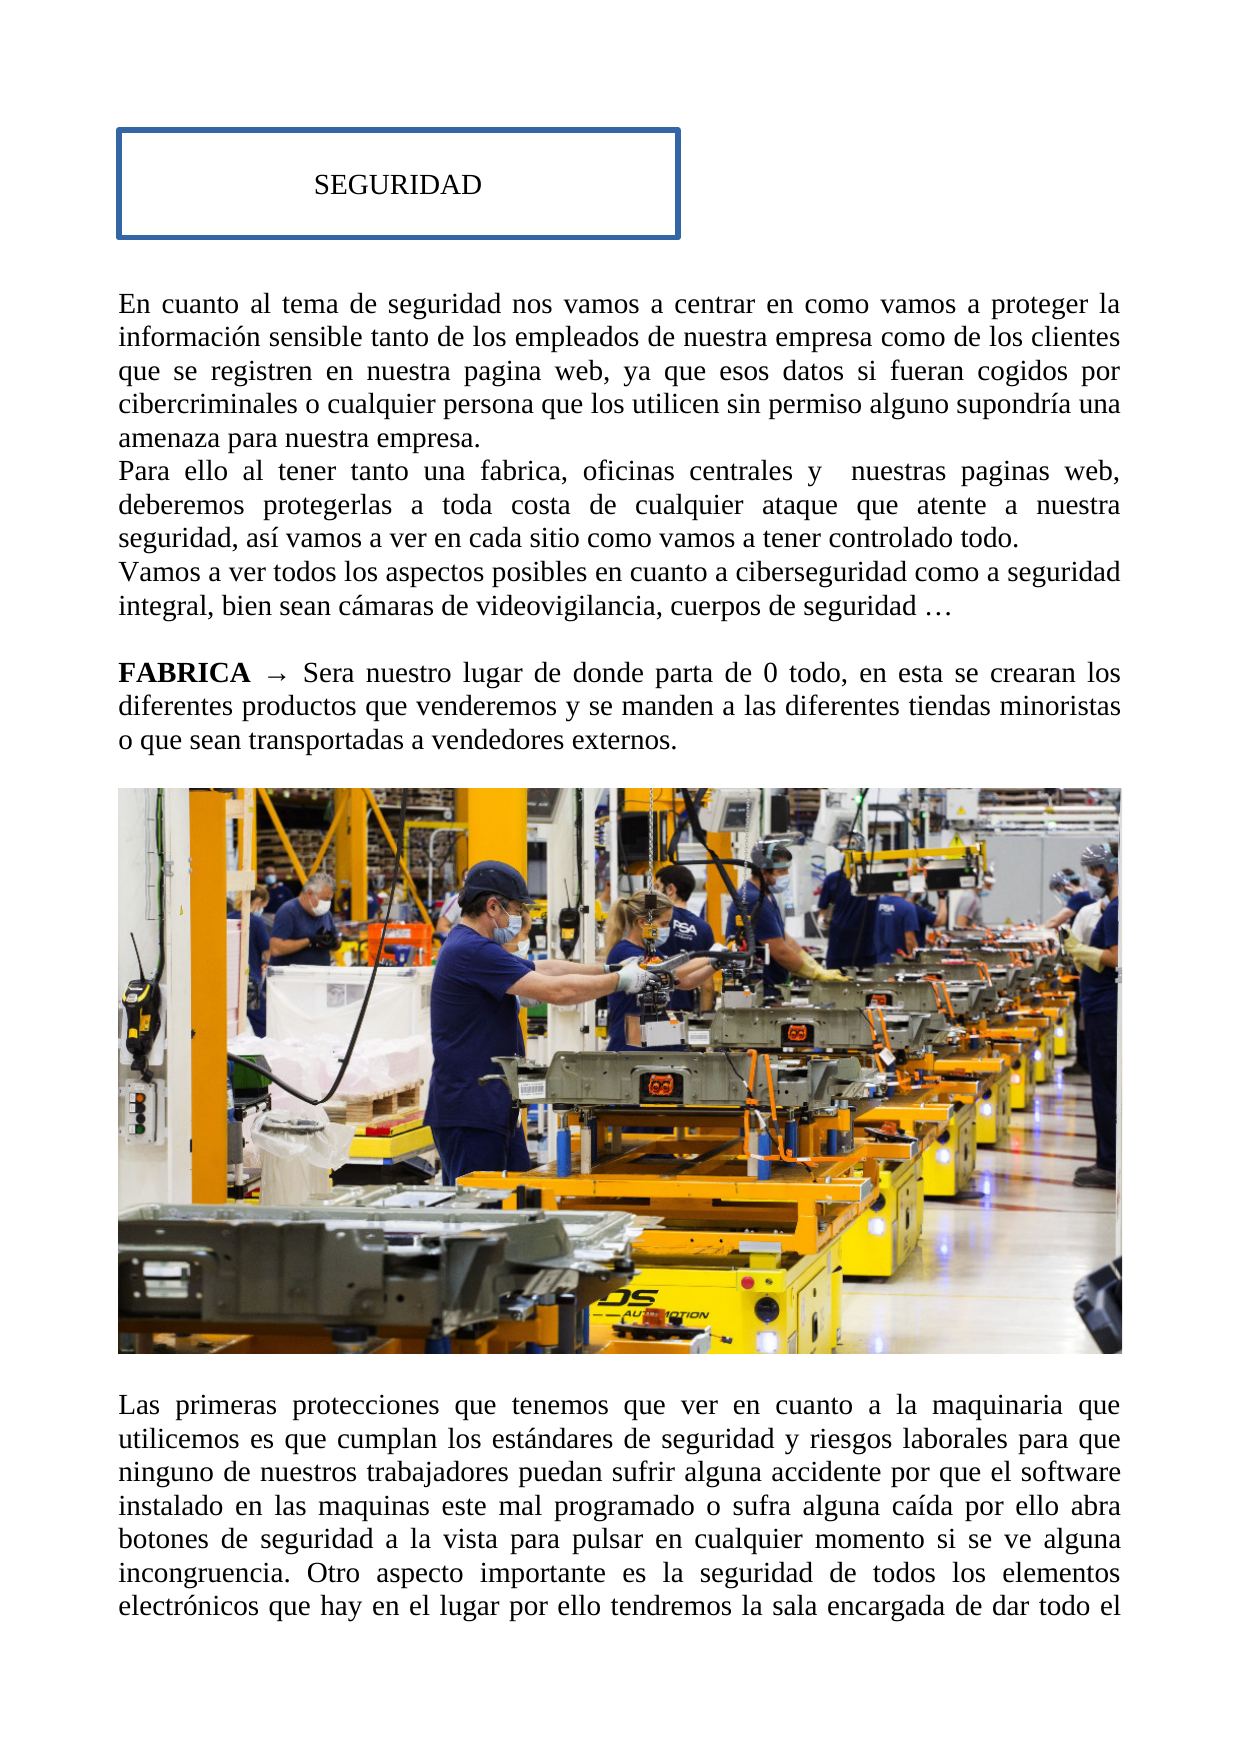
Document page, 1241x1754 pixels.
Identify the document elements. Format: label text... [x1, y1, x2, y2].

text En cuanto al tema de seguridad nos vamos a centrar en como vamos a proteger la información sensible tanto de los empleados de nuestra empresa como de los clientes que se registren en nuestra pagina web, ya que esos datos si fueran cogidos por cibercriminales o cualquier persona que los utilicen sin permiso alguno supondría una amenaza para nuestra empresa. [118, 286, 1122, 453]
text Para ello al tener tanto una fabrica, oficinas centrales y nuestras paginas web, deberemos protegerlas a toda costa de cualquier ataque que atente a nuestra seguridad, así vamos a ver en cada sitio como vamos a tener controlado todo. [118, 453, 1122, 554]
text Vamos a ver todos los aspectos posibles en cuanto a ciberseguridad como a seguridad integral, bien sean cámaras de videovigilancia, cuerpos de seguridad … [118, 554, 1122, 621]
text FABRICA → Sera nuestro lugar de donde parta de 0 todo, en esta se crearan los diferentes productos que venderemos y se manden a las diferentes tiendas minoristas o que sean transportadas a vendedores externos. [118, 655, 1122, 755]
text Las primeras protecciones que tenemos que ver en cuanto a la maquinaria que utilicemos es que cumplan los estándares de seguridad y riesgos laborales para que ninguno de nuestros trabajadores puedan sufrir alguna accidente por que el software instalado en las maquinas este mal programado o sufra alguna caída por ello abra botones de seguridad a la vista para pulsar en cualquier momento si se ve alguna incongruencia. Otro aspecto importante es la seguridad de todos los elementos electrónicos que hay en el lugar por ello tendremos la sala encargada de dar todo el [118, 1387, 1122, 1622]
picture [118, 788, 1123, 1354]
